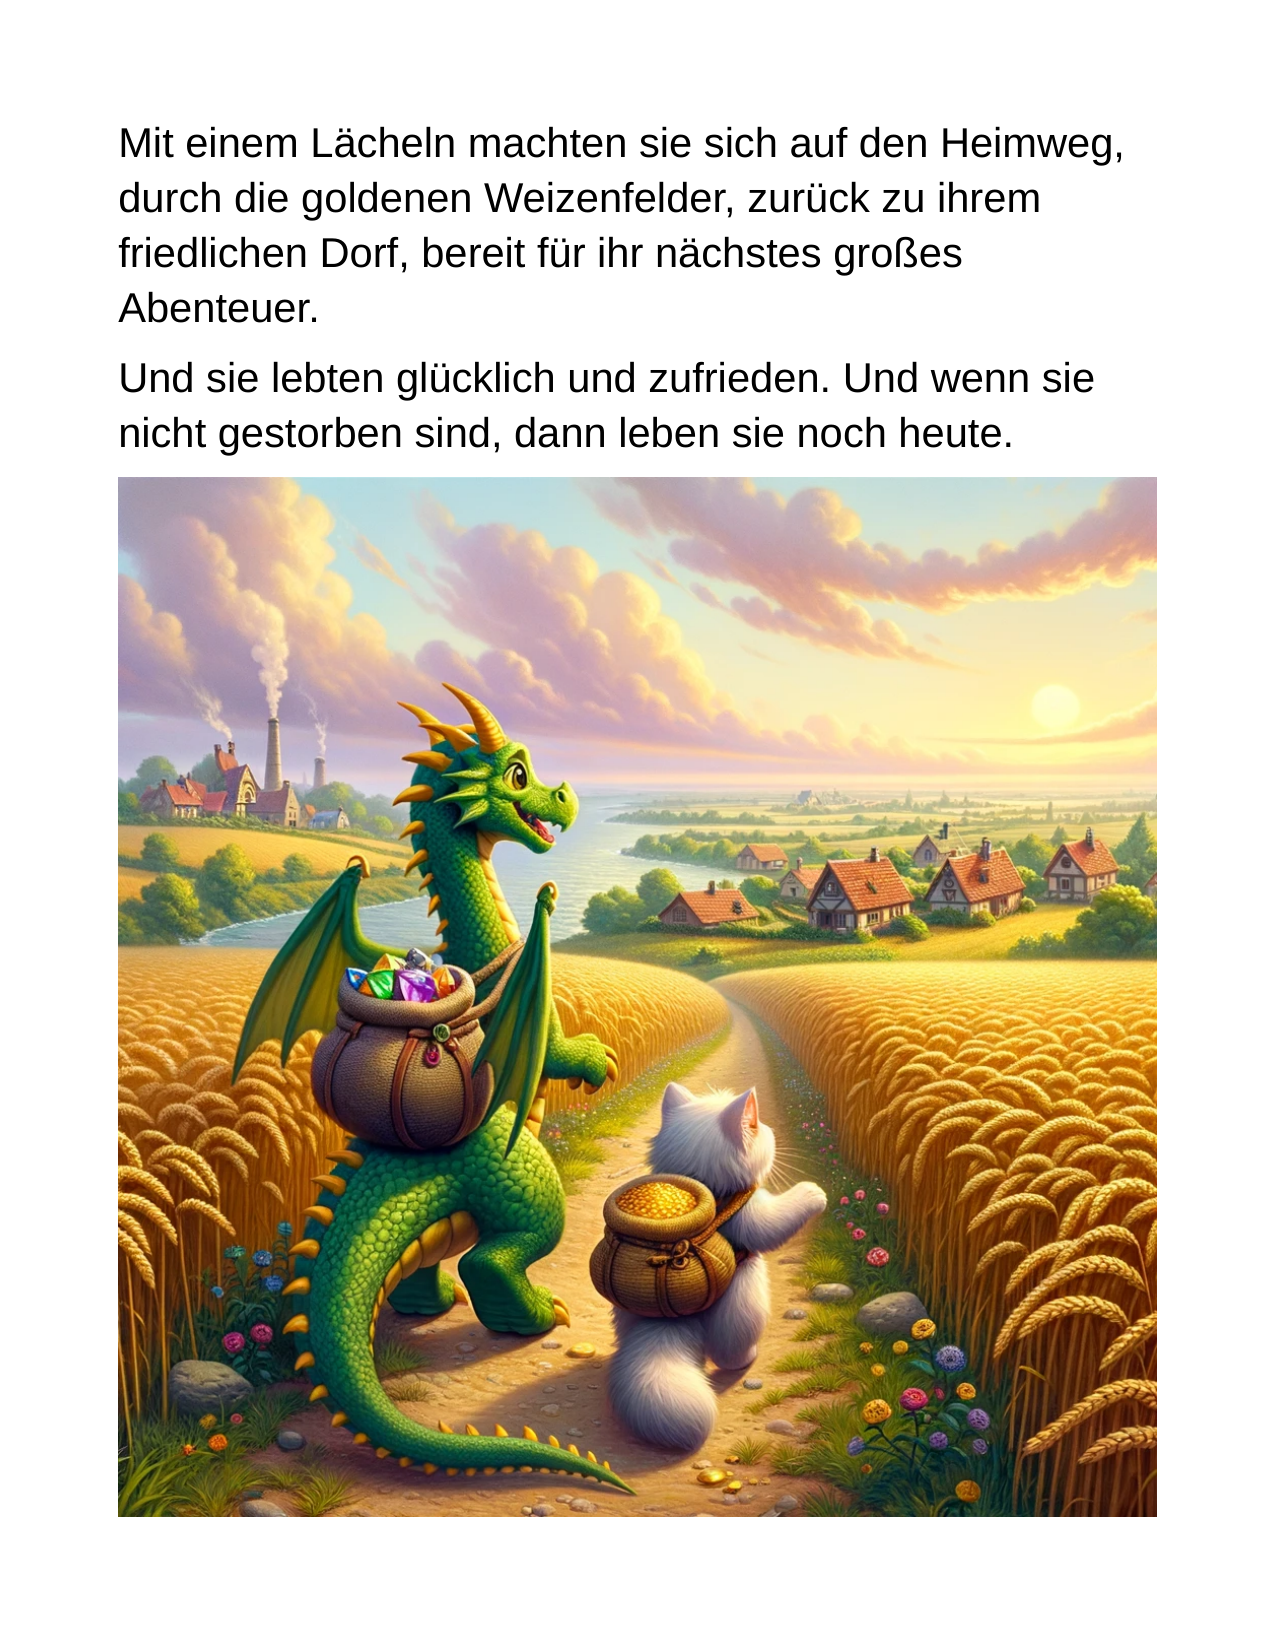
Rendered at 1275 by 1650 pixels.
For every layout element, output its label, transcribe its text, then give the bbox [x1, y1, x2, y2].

text Mit einem Lächeln machten sie sich auf den Heimweg, durch die goldenen Weizenfelder, zurück zu ihrem friedlichen Dorf, bereit für ihr nächstes großes Abenteuer. [118, 118, 1157, 331]
picture [118, 477, 1157, 1517]
text Und sie lebten glücklich und zufrieden. Und wenn sie nicht gestorben sind, dann leben sie noch heute. [118, 353, 1157, 456]
